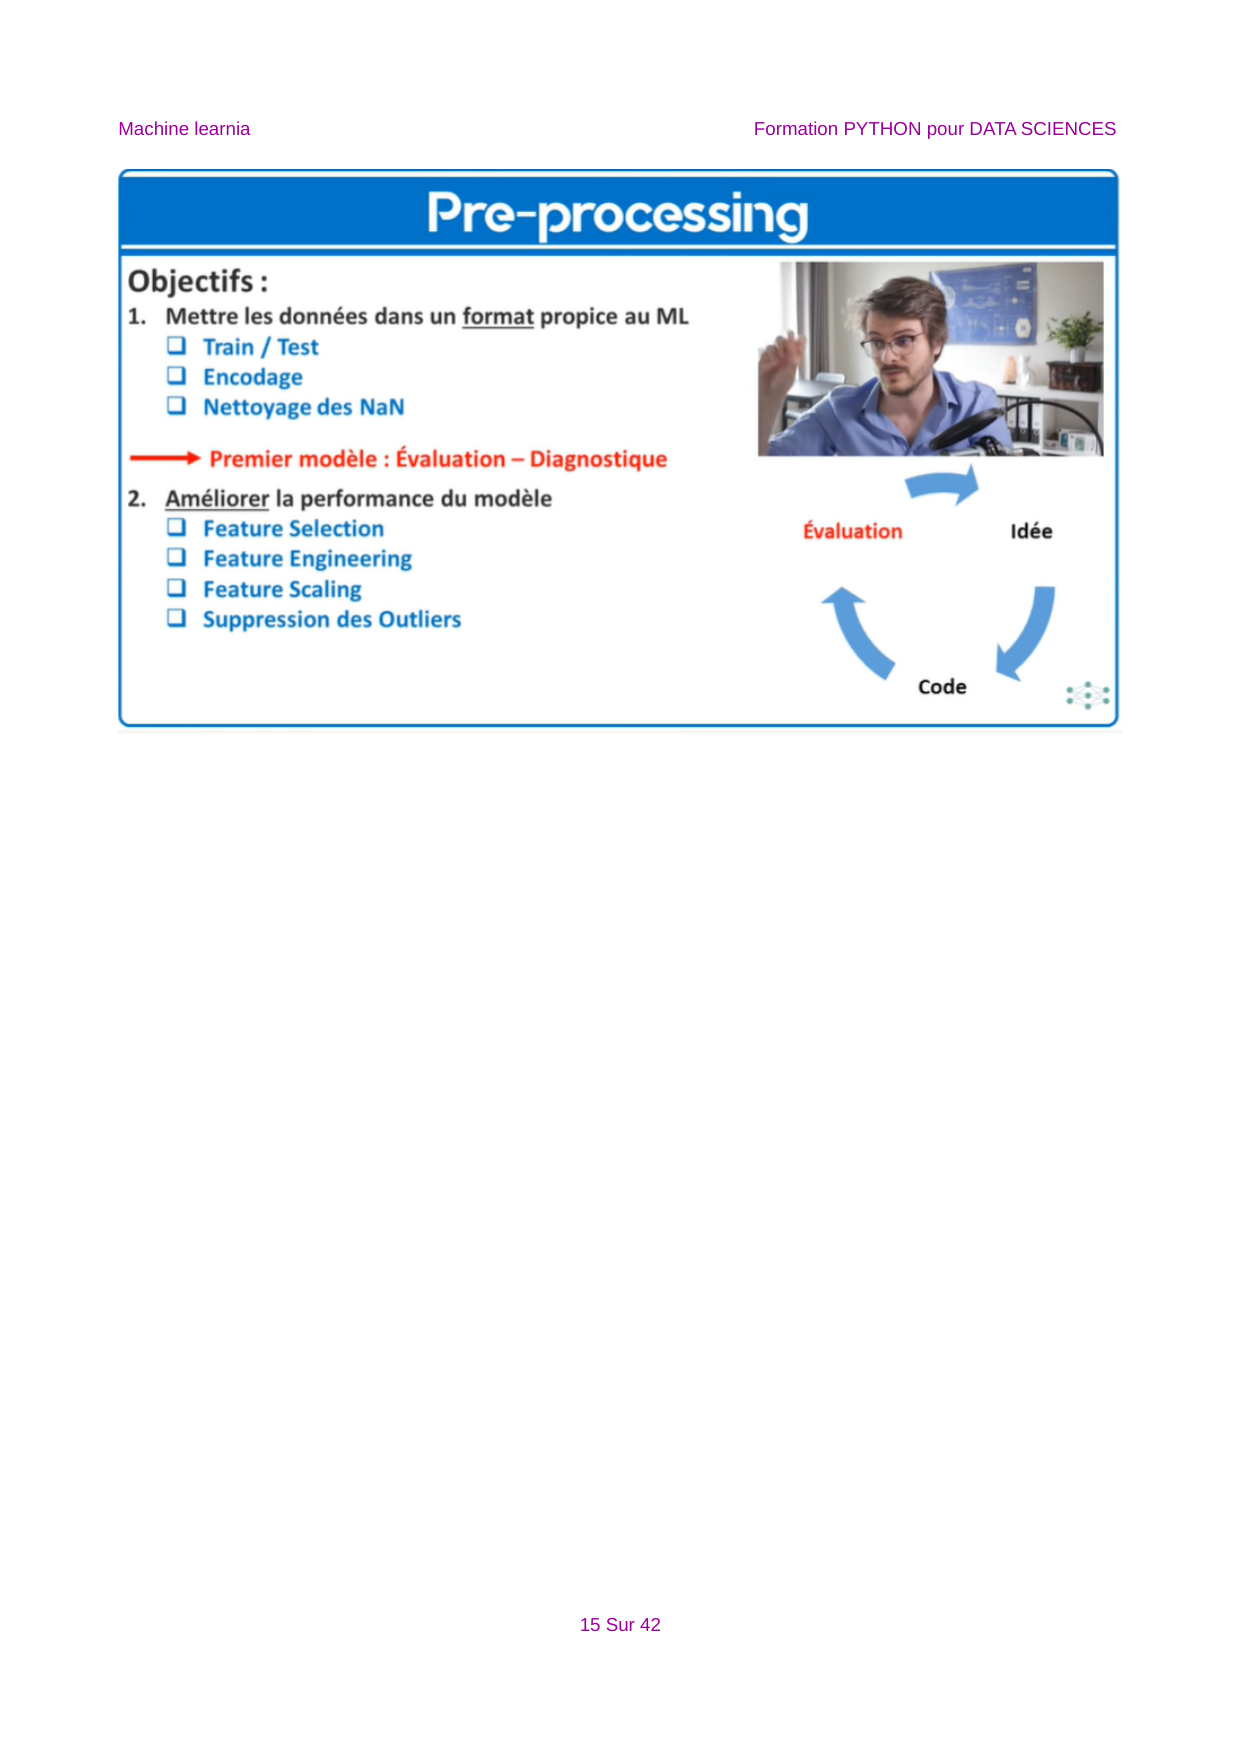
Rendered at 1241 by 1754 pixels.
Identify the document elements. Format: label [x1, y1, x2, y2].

picture [118, 169, 1122, 734]
